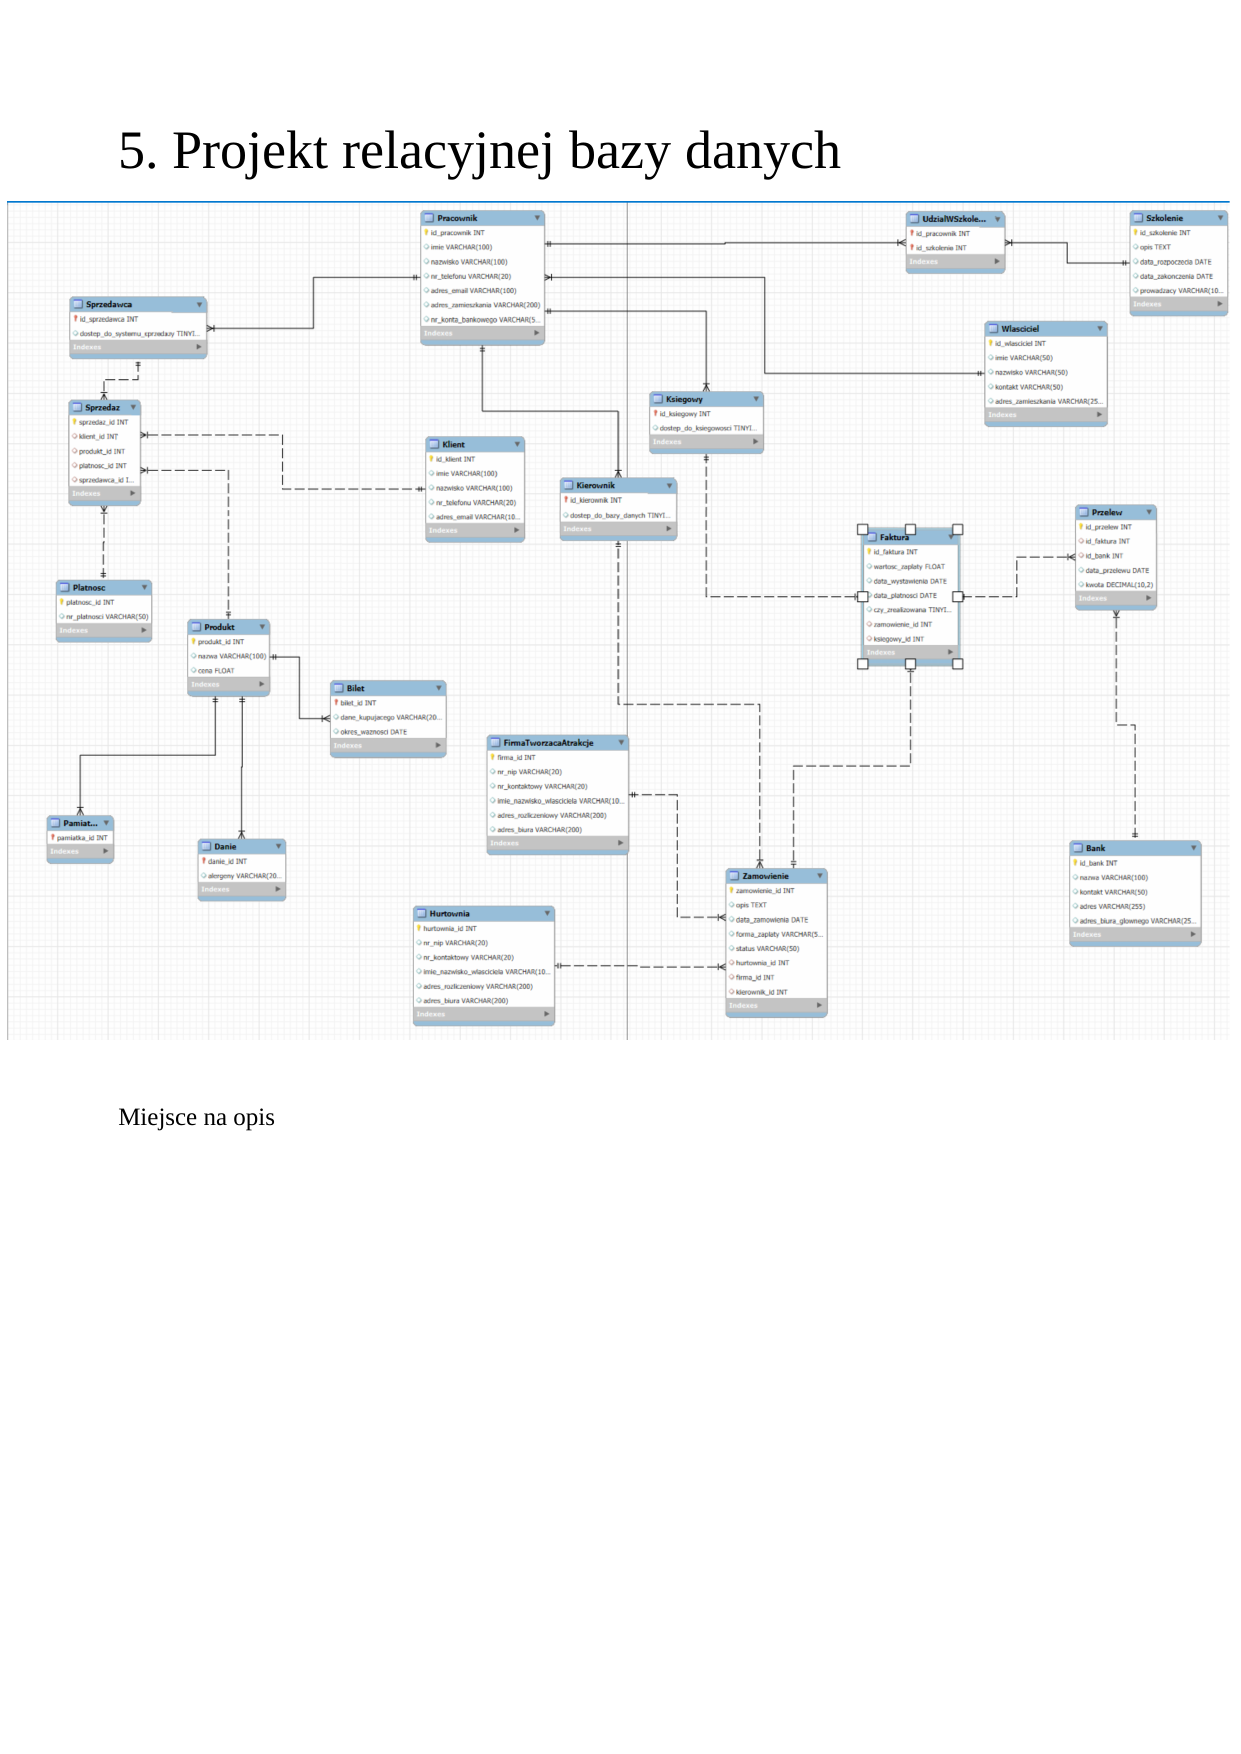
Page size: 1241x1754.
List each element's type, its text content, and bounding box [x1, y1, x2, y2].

text Miejsce na opis [118, 1102, 1122, 1131]
text 5. Projekt relacyjnej bazy danych [118, 118, 1122, 180]
picture [7, 201, 1230, 1040]
